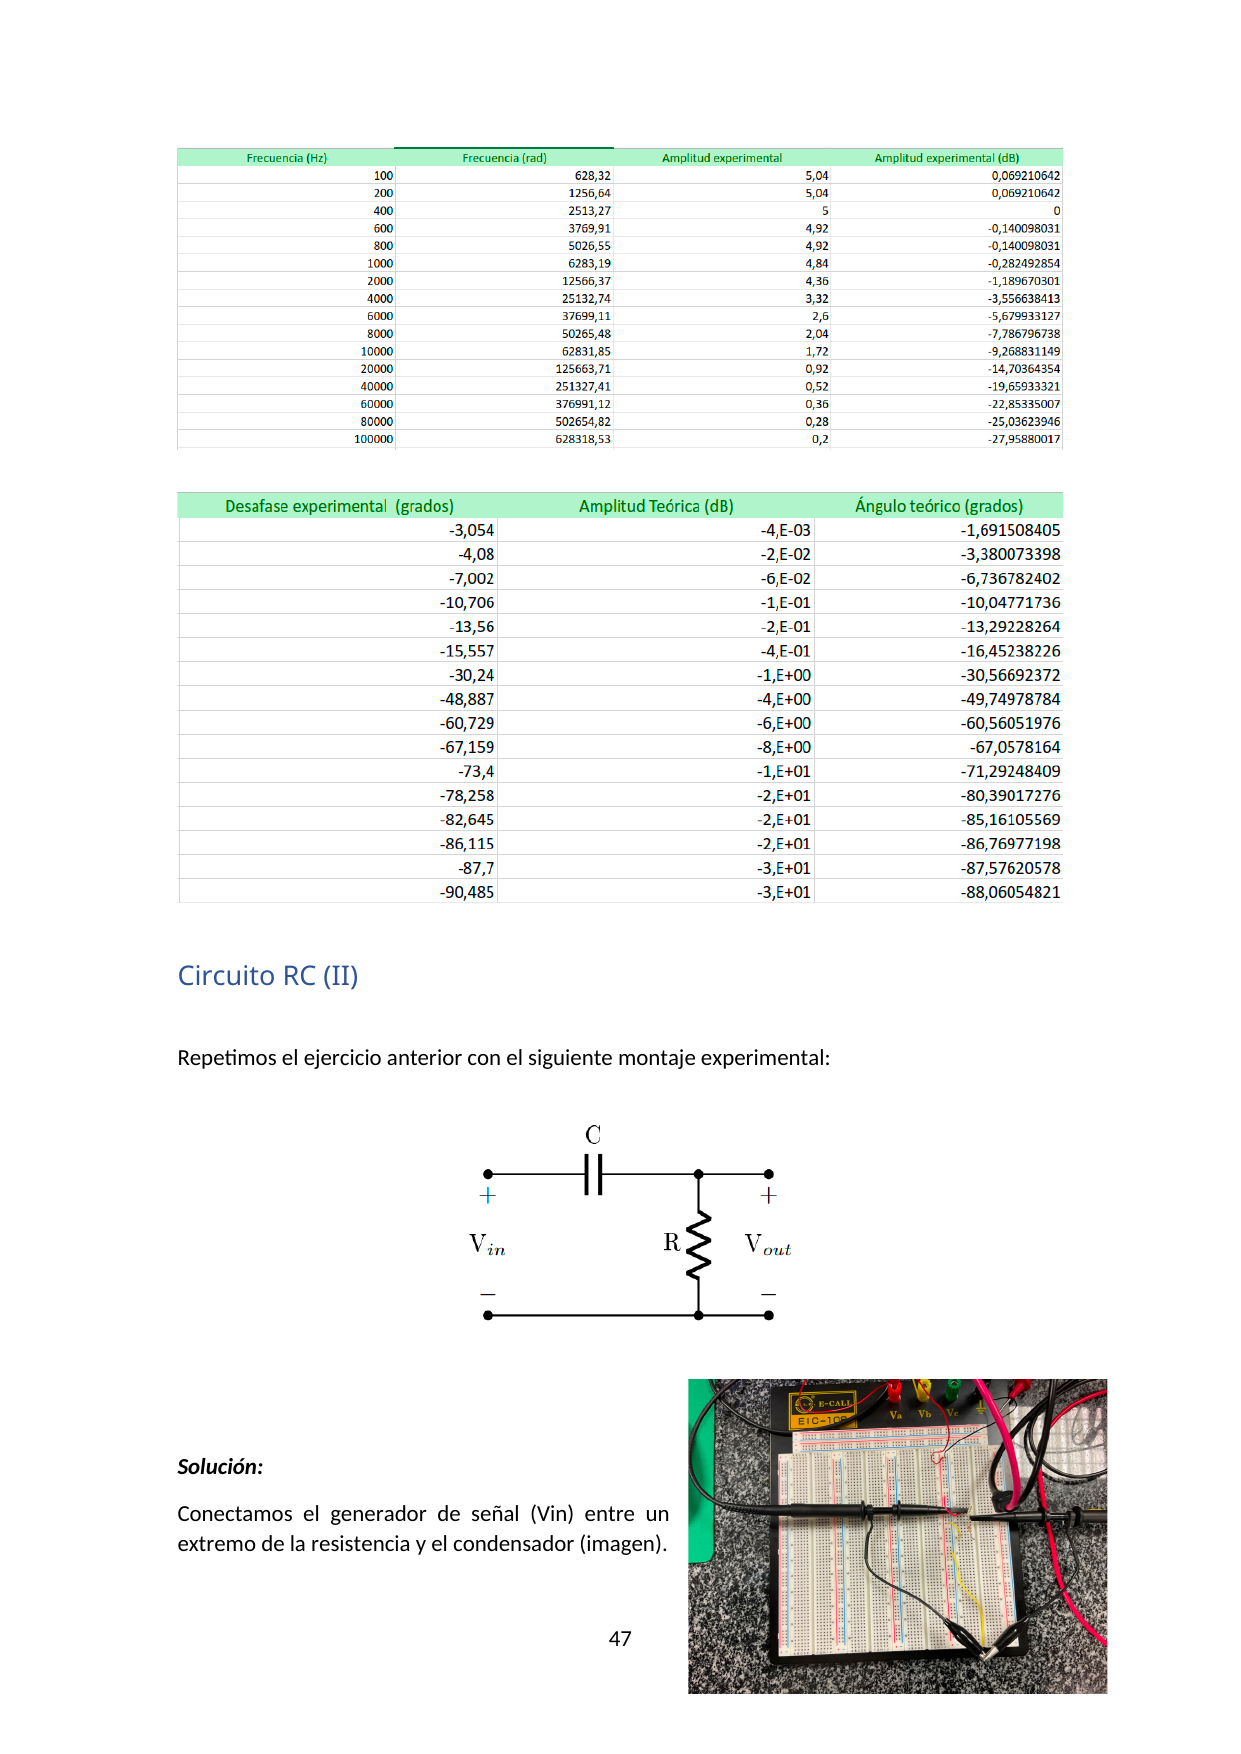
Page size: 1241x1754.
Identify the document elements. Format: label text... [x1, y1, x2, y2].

text Repetimos el ejercicio anterior con el siguiente montaje experimental: [177, 1043, 1063, 1071]
text Conectamos el generador de señal (Vin) entre un extremo de la resistencia y el condensador (imagen). [177, 1499, 688, 1557]
picture [688, 1379, 1108, 1694]
picture [441, 1107, 799, 1340]
text Solución: [177, 1452, 688, 1480]
picture [177, 147, 1063, 450]
picture [177, 492, 1063, 903]
subtitle Circuito RC (II) [177, 956, 1063, 993]
